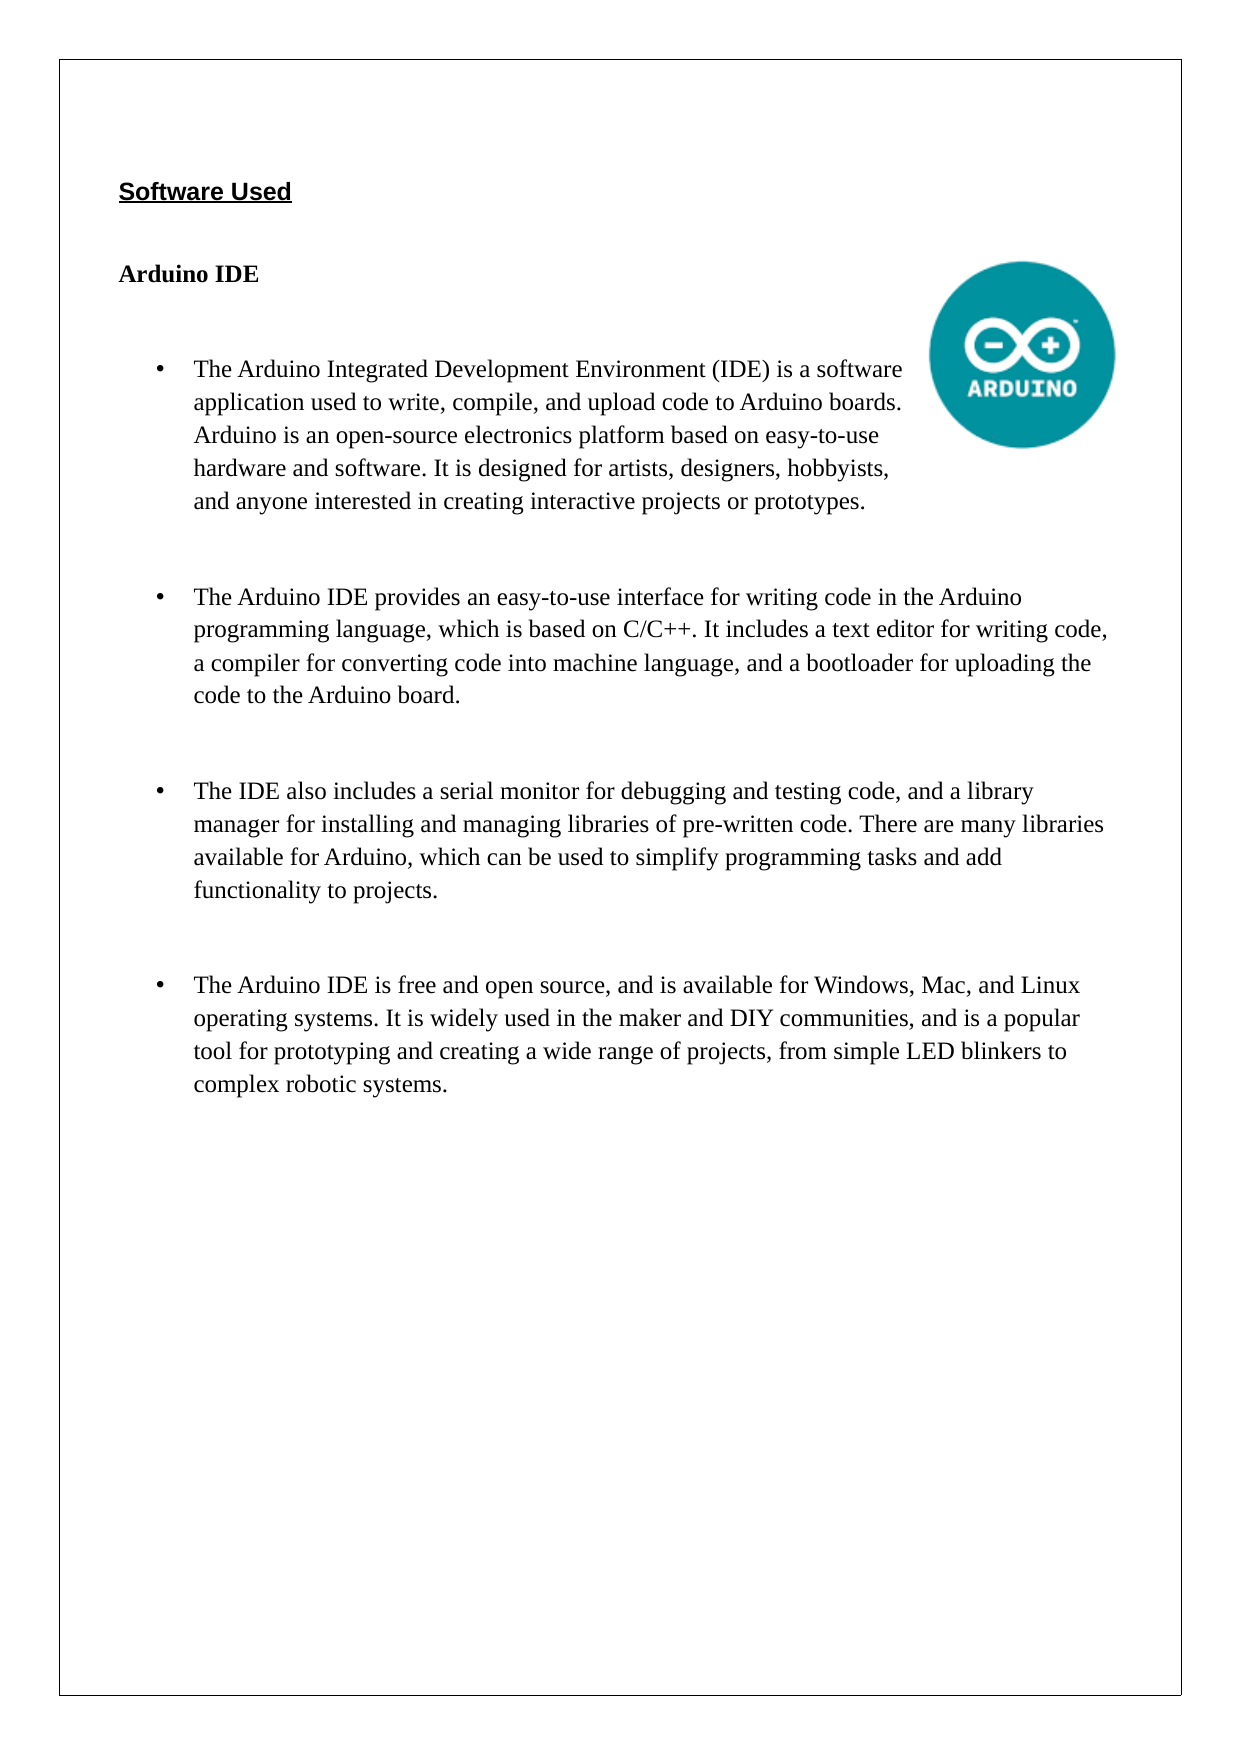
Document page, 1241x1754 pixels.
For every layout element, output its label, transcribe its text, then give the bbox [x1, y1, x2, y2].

text Arduino IDE [118, 259, 920, 288]
picture [920, 230, 1133, 468]
list The Arduino Integrated Development Environment (IDE) is a software application used to write, compile, and upload code to Arduino boards. Arduino is an open-source electronics platform based on easy-to-use hardware and software. It is designed for artists, designers, hobbyists, and anyone interested in creating interactive projects or prototypes. [156, 354, 1122, 515]
subtitle Software Used [118, 176, 1122, 205]
list The Arduino IDE is free and open source, and is available for Windows, Mac, and Linux operating systems. It is widely used in the maker and DIY communities, and is a popular tool for prototyping and creating a wide range of projects, from simple LED blinkers to complex robotic systems. [156, 970, 1122, 1098]
list The Arduino IDE provides an easy-to-use interface for writing code in the Arduino programming language, which is based on C/C++. It includes a text editor for writing code, a compiler for converting code into machine language, and a bootloader for uploading the code to the Arduino board. [156, 582, 1122, 709]
list The IDE also includes a serial monitor for debugging and testing code, and a library manager for installing and managing libraries of pre-written code. There are many libraries available for Arduino, which can be used to simplify programming tasks and add functionality to projects. [156, 776, 1122, 904]
